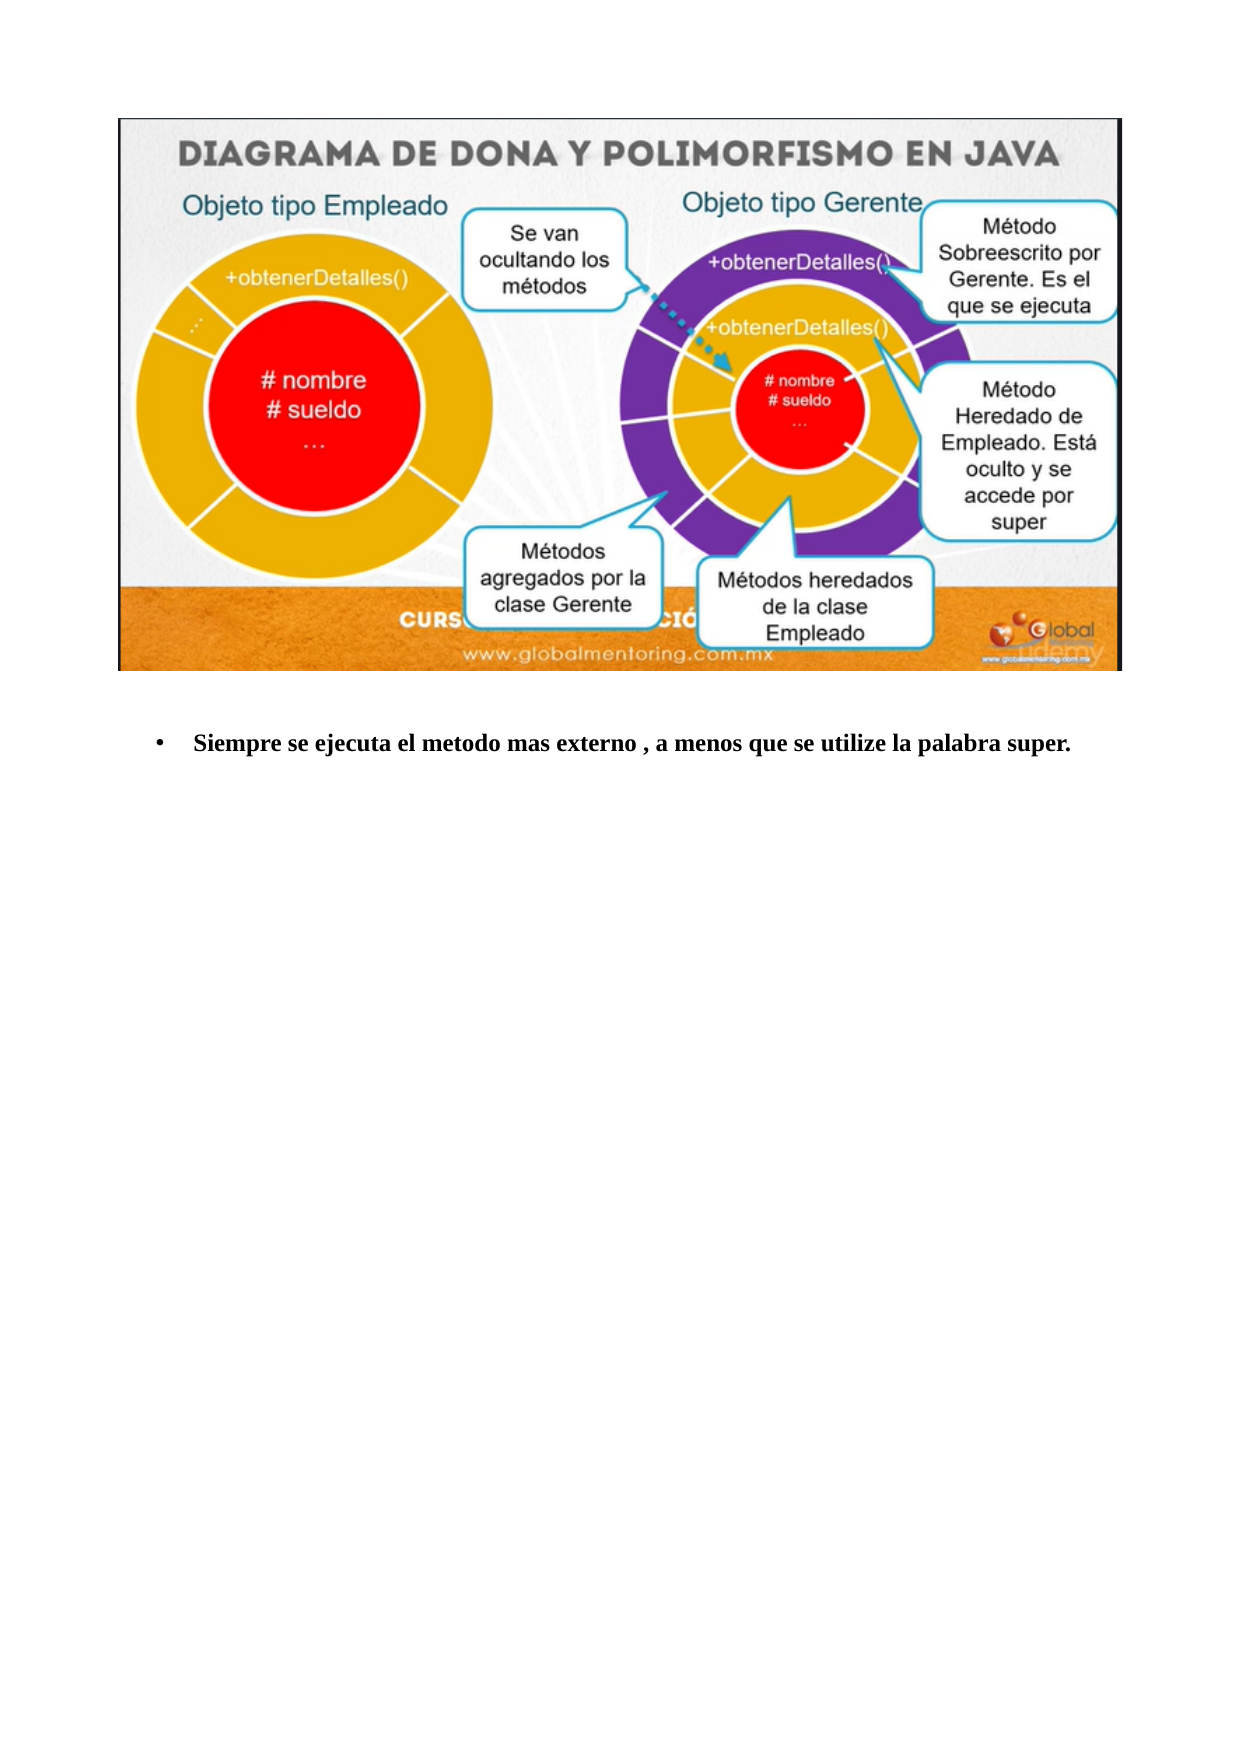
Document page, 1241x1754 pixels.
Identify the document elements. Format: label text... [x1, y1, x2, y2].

list Siempre se ejecuta el metodo mas externo , a menos que se utilize la palabra super. [156, 728, 1122, 757]
picture [118, 118, 1123, 671]
